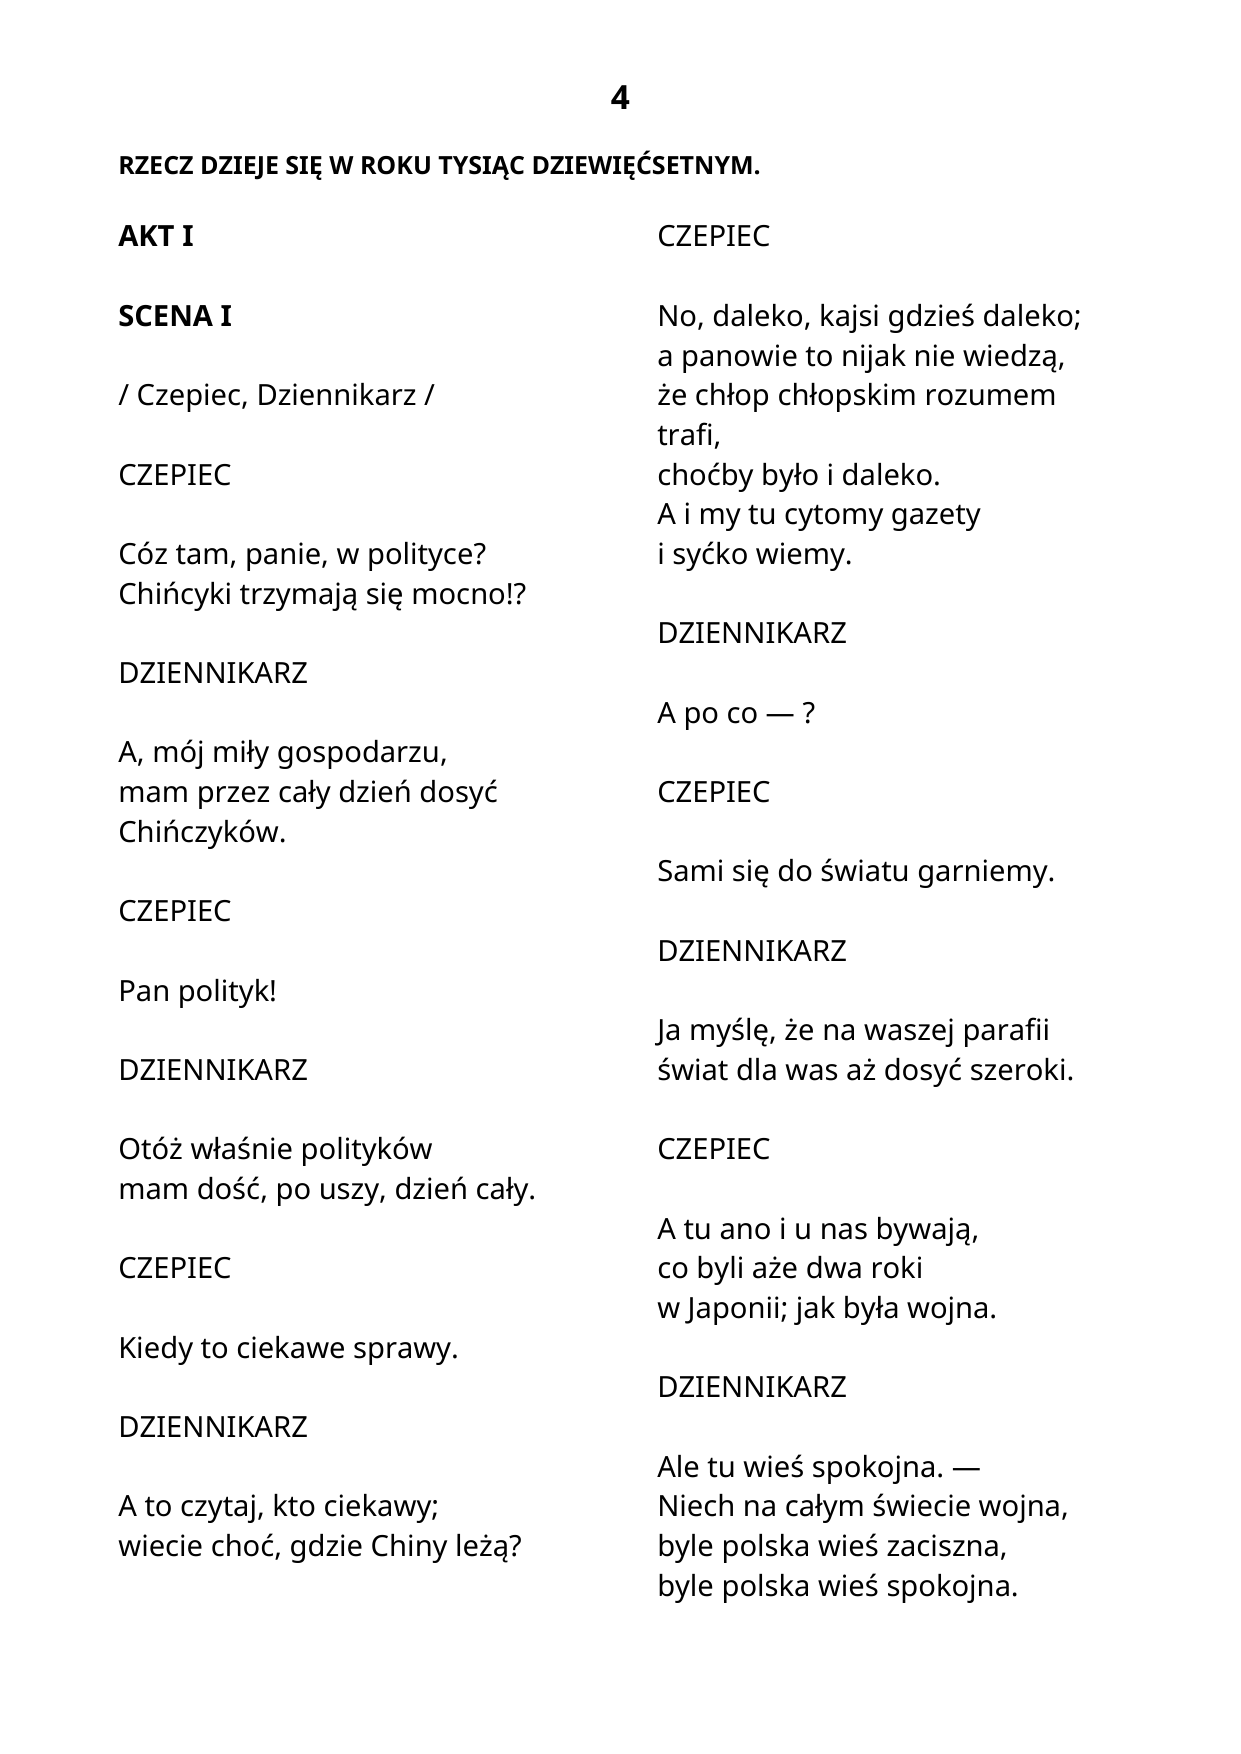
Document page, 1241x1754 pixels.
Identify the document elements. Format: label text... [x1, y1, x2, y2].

text byle polska wieś zaciszna, [657, 1525, 1122, 1565]
text CZEPIEC [657, 216, 1122, 255]
text A i my tu cytomy gazety [657, 493, 1122, 533]
text DZIENNIKARZ [118, 1406, 583, 1446]
text Pan polityk! [118, 970, 583, 1009]
text Chińcyki trzymają się mocno!? [118, 573, 583, 613]
text A to czytaj, kto ciekawy; [118, 1486, 583, 1525]
text DZIENNIKARZ [657, 930, 1122, 970]
text CZEPIEC [118, 1248, 583, 1287]
text A po co — ? [657, 692, 1122, 732]
text co byli aże dwa roki [657, 1248, 1122, 1287]
text Ale tu wieś spokojna. — [657, 1446, 1122, 1486]
text CZEPIEC [118, 454, 583, 493]
text Otóż właśnie polityków [118, 1128, 583, 1168]
text choćby było i daleko. [657, 454, 1122, 493]
text że chłop chłopskim rozumem trafi, [657, 374, 1122, 454]
text Kiedy to ciekawe sprawy. [118, 1327, 583, 1367]
text / Czepiec, Dziennikarz / [118, 374, 583, 414]
text DZIENNIKARZ [657, 613, 1122, 652]
text SCENA I [118, 295, 583, 335]
text wiecie choć, gdzie Chiny leżą? [118, 1525, 583, 1565]
text w Japonii; jak była wojna. [657, 1287, 1122, 1327]
text mam przez cały dzień dosyć Chińczyków. [118, 771, 583, 851]
text byle polska wieś spokojna. [657, 1565, 1122, 1605]
text i syćko wiemy. [657, 533, 1122, 573]
text Niech na całym świecie wojna, [657, 1486, 1122, 1525]
text AKT I [118, 216, 583, 255]
text Sami się do światu garniemy. [657, 851, 1122, 890]
text DZIENNIKARZ [118, 1049, 583, 1089]
text DZIENNIKARZ [118, 652, 583, 692]
text CZEPIEC [118, 890, 583, 930]
text Ja myślę, że na waszej parafii [657, 1009, 1122, 1049]
text A, mój miły gospodarzu, [118, 732, 583, 771]
text No, daleko, kajsi gdzieś daleko; [657, 295, 1122, 335]
text mam dość, po uszy, dzień cały. [118, 1168, 583, 1208]
text Cóz tam, panie, w polityce? [118, 533, 583, 573]
text DZIENNIKARZ [657, 1367, 1122, 1406]
text CZEPIEC [657, 1128, 1122, 1168]
text a panowie to nijak nie wiedzą, [657, 335, 1122, 374]
text A tu ano i u nas bywają, [657, 1208, 1122, 1248]
text świat dla was aż dosyć szeroki. [657, 1049, 1122, 1089]
text CZEPIEC [657, 771, 1122, 811]
text RZECZ DZIEJE SIĘ W ROKU TYSIĄC DZIEWIĘĆSETNYM. [118, 148, 1122, 182]
